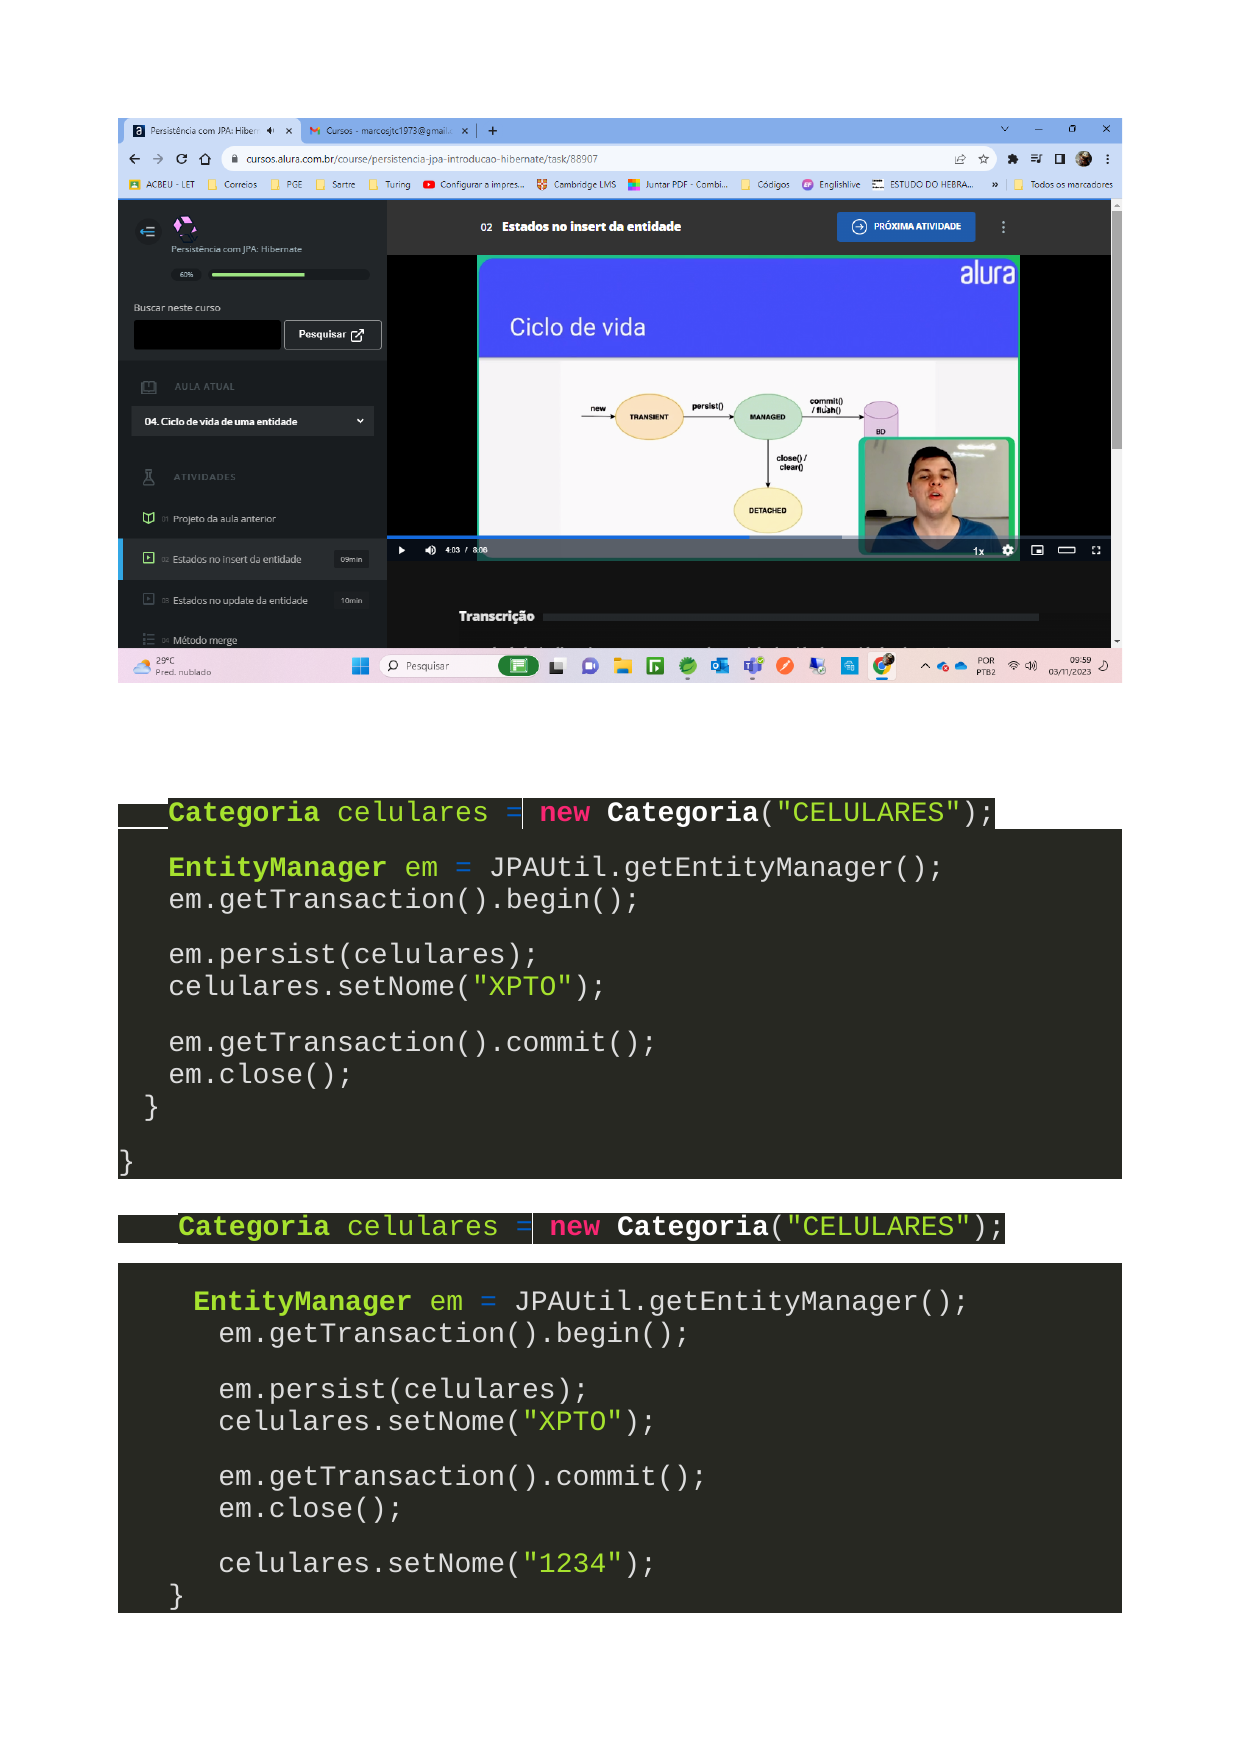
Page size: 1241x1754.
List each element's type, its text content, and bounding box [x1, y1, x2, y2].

text em.close(); [118, 1060, 1122, 1092]
text Categoria celulares = new Categoria("CELULARES"); [118, 1179, 1122, 1244]
text } [118, 1092, 1122, 1123]
text celulares.setNome("XPTO"); [118, 1406, 1122, 1438]
text } [118, 1147, 1122, 1179]
text em.getTransaction().commit(); [118, 1462, 1122, 1494]
text Categoria celulares = new Categoria("CELULARES"); [118, 797, 1122, 829]
text celulares.setNome("1234"); [118, 1549, 1122, 1581]
text em.getTransaction().commit(); [118, 1028, 1122, 1060]
text em.close(); [118, 1494, 1122, 1526]
text EntityManager em = JPAUtil.getEntityManager(); [118, 1287, 1122, 1319]
picture [118, 118, 1123, 683]
text em.persist(celulares); [118, 1374, 1122, 1406]
text EntityManager em = JPAUtil.getEntityManager(); [118, 853, 1122, 885]
text } [118, 1581, 1122, 1613]
text em.getTransaction().begin(); [118, 885, 1122, 917]
text em.persist(celulares); [118, 940, 1122, 972]
text celulares.setNome("XPTO"); [118, 972, 1122, 1004]
text em.getTransaction().begin(); [118, 1319, 1122, 1351]
